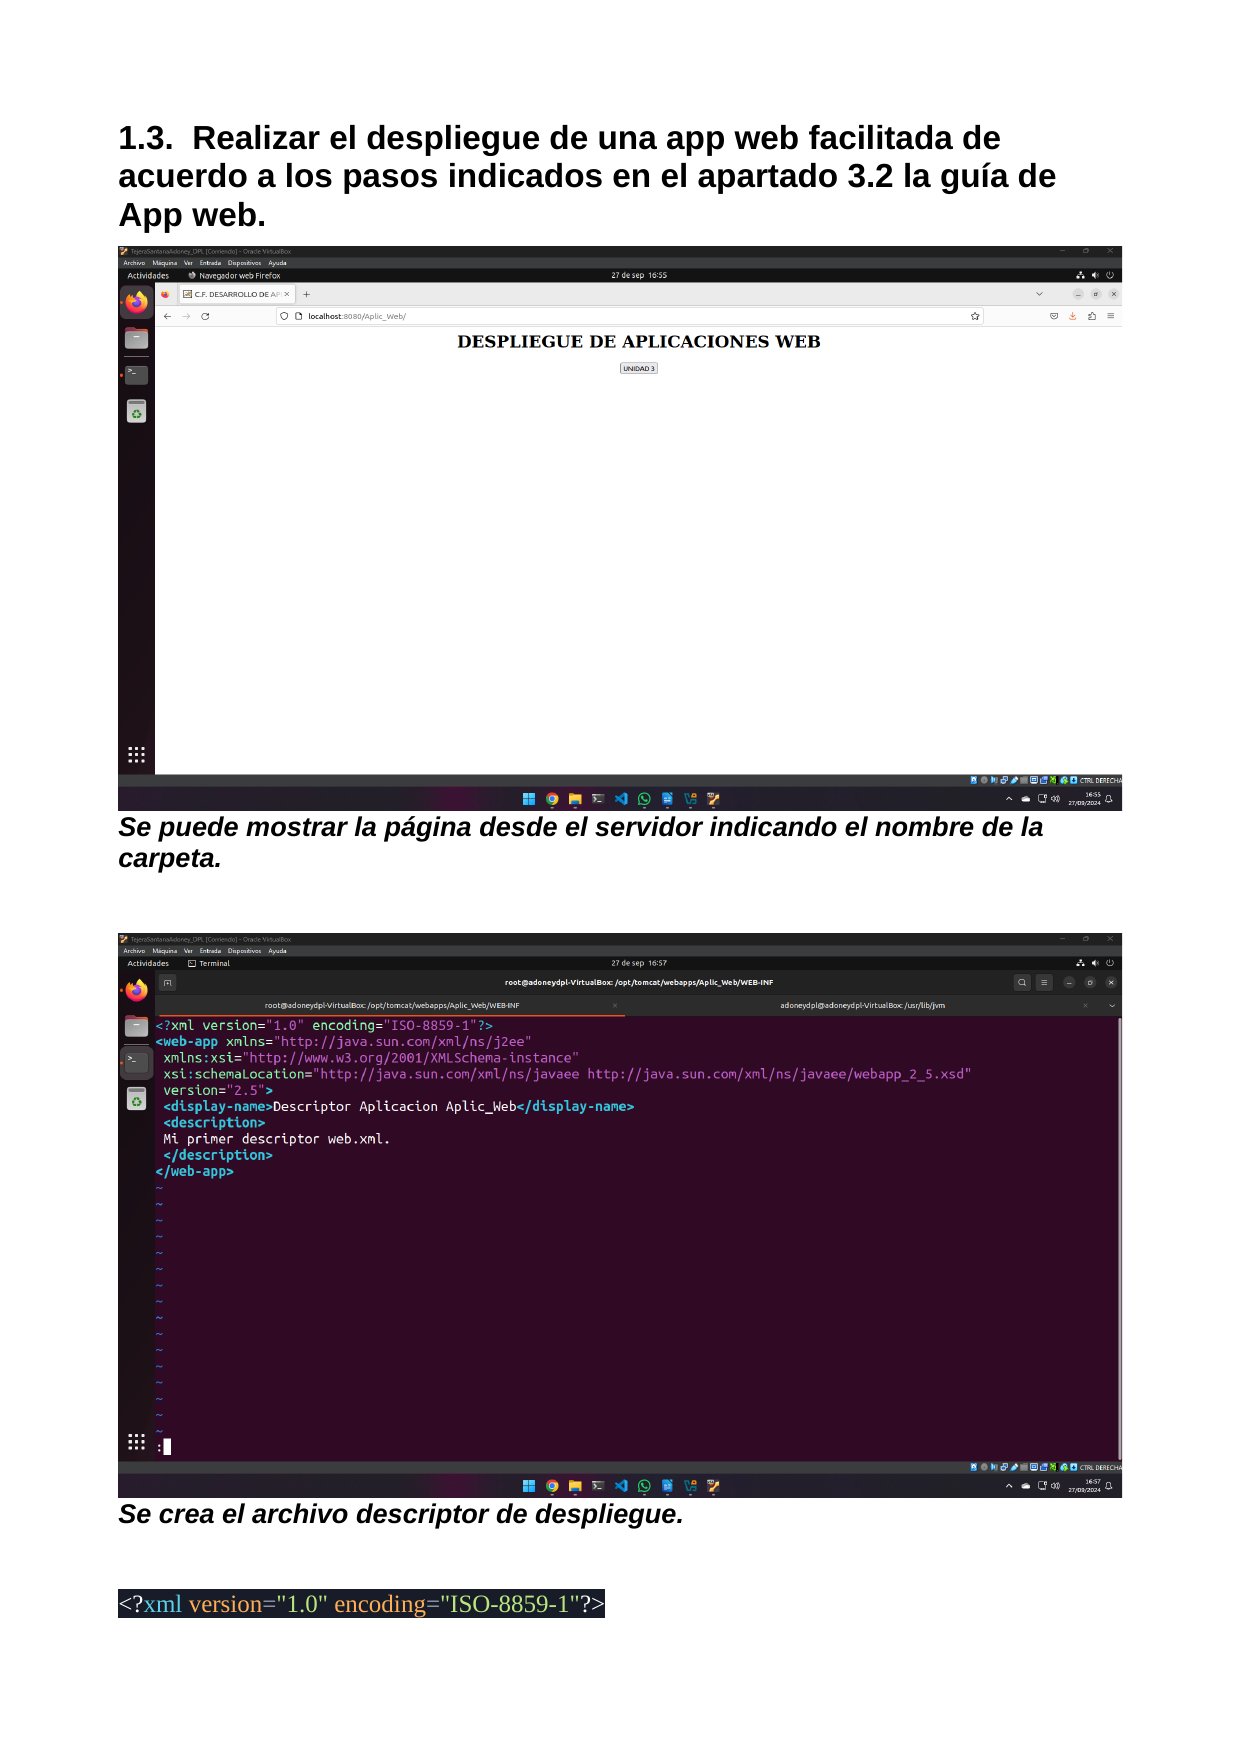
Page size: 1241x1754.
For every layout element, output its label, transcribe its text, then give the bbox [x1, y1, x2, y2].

subtitle Se crea el archivo descriptor de despliegue. [118, 1498, 1122, 1529]
subtitle Se puede mostrar la página desde el servidor indicando el nombre de la carpeta. [118, 811, 1122, 873]
subtitle Realizar el despliegue de una app web facilitada de acuerdo a los pasos indicados en el apartado 3.2 la guía de App web. [118, 118, 1122, 233]
text <?xml version="1.0" encoding="ISO-8859-1"?> [118, 1589, 1122, 1618]
picture [118, 246, 1123, 811]
picture [118, 933, 1123, 1498]
